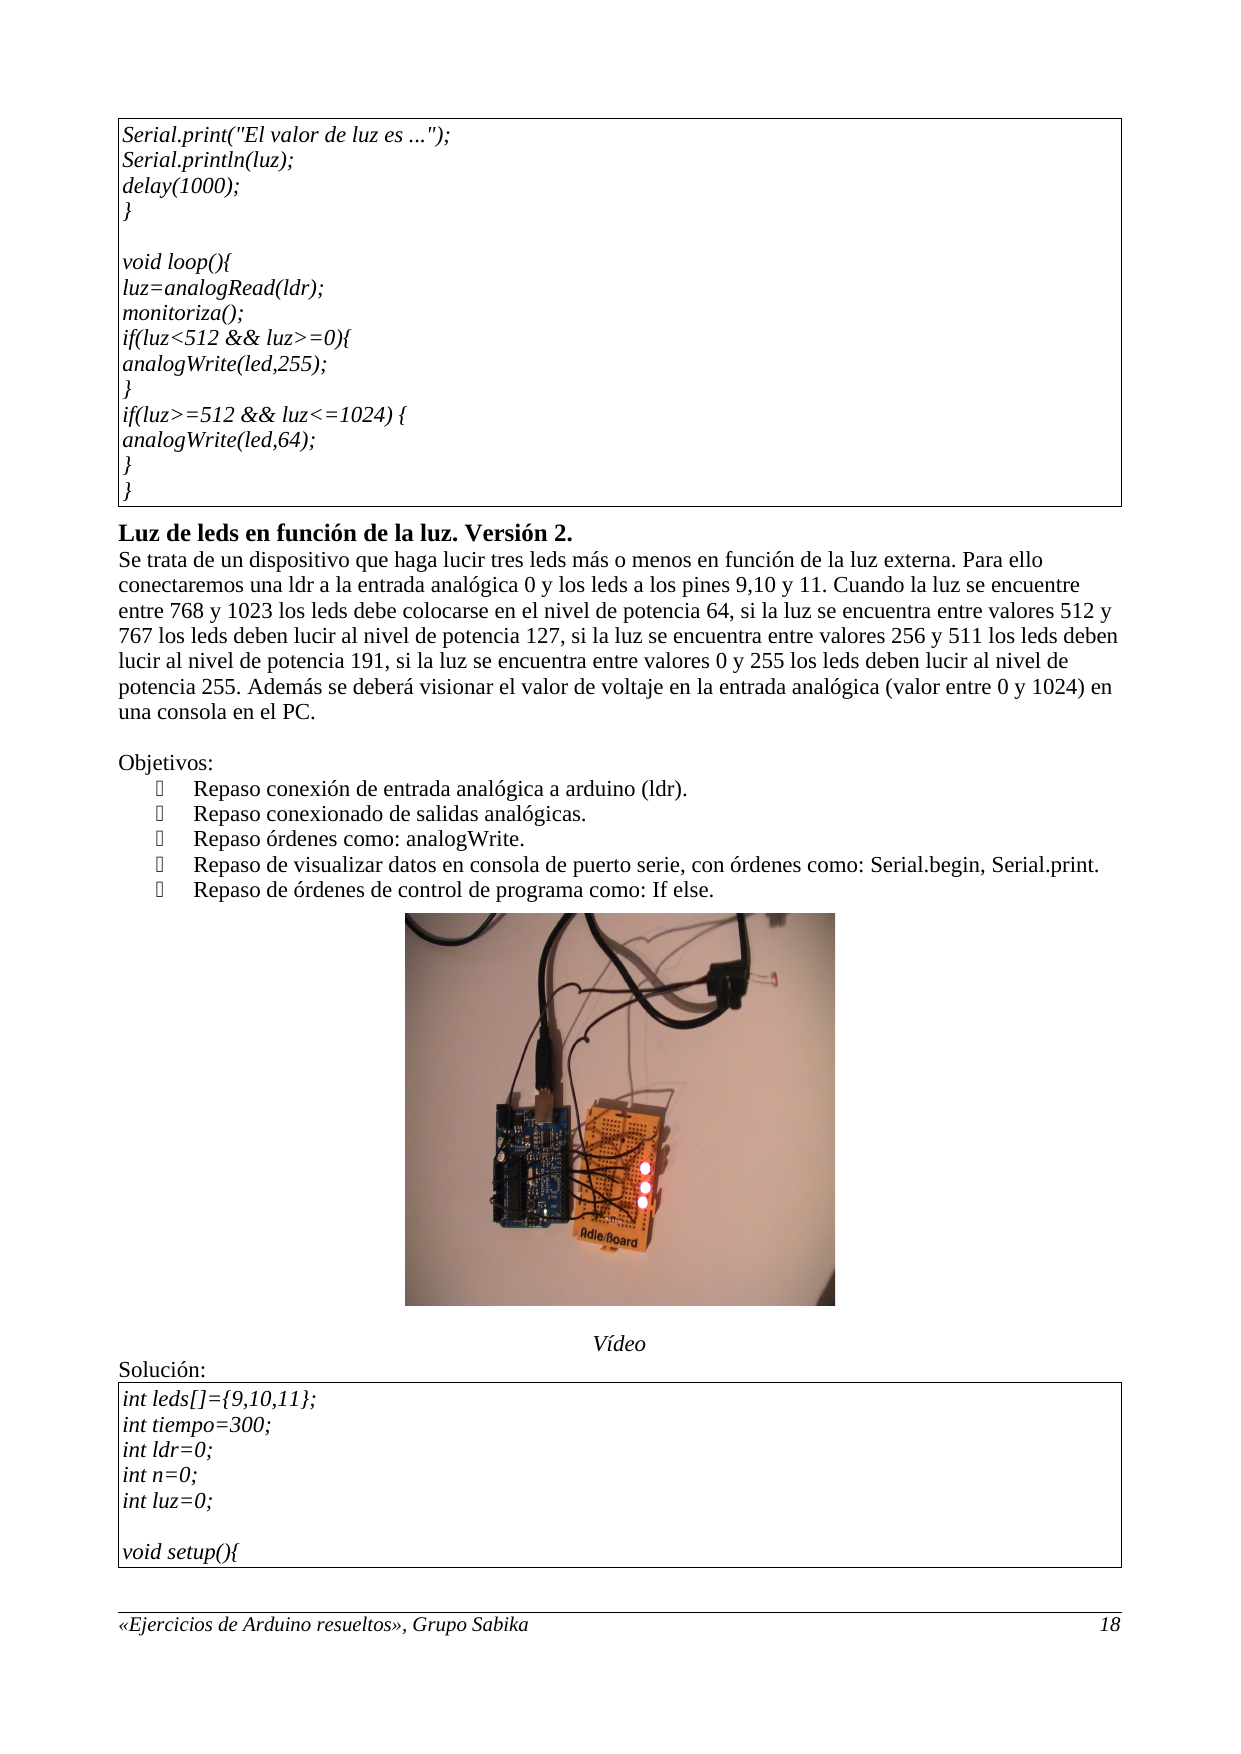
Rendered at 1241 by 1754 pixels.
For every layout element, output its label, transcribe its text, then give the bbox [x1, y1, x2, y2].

text Objetivos: [219, 750, 1122, 776]
list Repaso órdenes como: analogWrite. [156, 826, 193, 852]
list Repaso conexión de entrada analógica a arduino (ldr). [688, 776, 1122, 801]
text int leds[]={9,10,11}; [119, 1383, 1121, 1408]
text Vídeo [118, 1331, 593, 1357]
list Repaso órdenes como: analogWrite. [525, 826, 1122, 852]
text monitoriza(); [246, 296, 1121, 321]
text luz=analogRead(ldr); [119, 271, 1121, 296]
list Repaso conexionado de salidas analógicas. [587, 801, 1122, 826]
text Serial.println(luz); [119, 143, 1121, 169]
text int tiempo=300; [274, 1408, 1121, 1433]
text Luz de leds en función de la luz. Versión 2. [573, 519, 1122, 547]
text analogWrite(led,255); [330, 347, 1121, 372]
text void setup(){ [119, 1535, 1121, 1567]
list Repaso conexionado de salidas analógicas. [156, 801, 193, 826]
text int luz=0; [200, 1484, 1121, 1509]
text } [133, 372, 1121, 398]
text Vídeo [648, 1331, 1122, 1357]
text int n=0; [119, 1458, 1121, 1484]
text analogWrite(led,64); [318, 423, 1121, 448]
text } [133, 194, 1121, 220]
text Serial.print("El valor de luz es ..."); [119, 119, 1121, 143]
text } [119, 474, 1121, 506]
picture [405, 913, 836, 1306]
text Solución: [206, 1357, 1122, 1382]
list Repaso de órdenes de control de programa como: If else. [715, 877, 1122, 903]
text if(luz<512 && luz>=0){ [246, 321, 1121, 347]
text void loop(){ [119, 245, 1121, 271]
text delay(1000); [243, 169, 1121, 194]
text if(luz>=512 && luz<=1024) { [133, 398, 1121, 423]
text } [119, 448, 1121, 474]
text Se trata de un dispositivo que haga lucir tres leds más o menos en función de la luz externa. Para ello conectaremos una ldr a la entrada analógica 0 y los leds a los pines 9,10 y 11. Cuando la luz se encuentre entre 768 y 1023 los leds debe colocarse en el nivel de potencia 64, si la luz se encuentra entre valores 512 y 767 los leds deben lucir al nivel de potencia 127, si la luz se encuentra entre valores 256 y 511 los leds deben lucir al nivel de potencia 191, si la luz se encuentra entre valores 0 y 255 los leds deben lucir al nivel de potencia 255. Además se deberá visionar el valor de voltaje en la entrada analógica (valor entre 0 y 1024) en una consola en el PC. [118, 547, 1122, 725]
text int ldr=0; [215, 1433, 1121, 1458]
